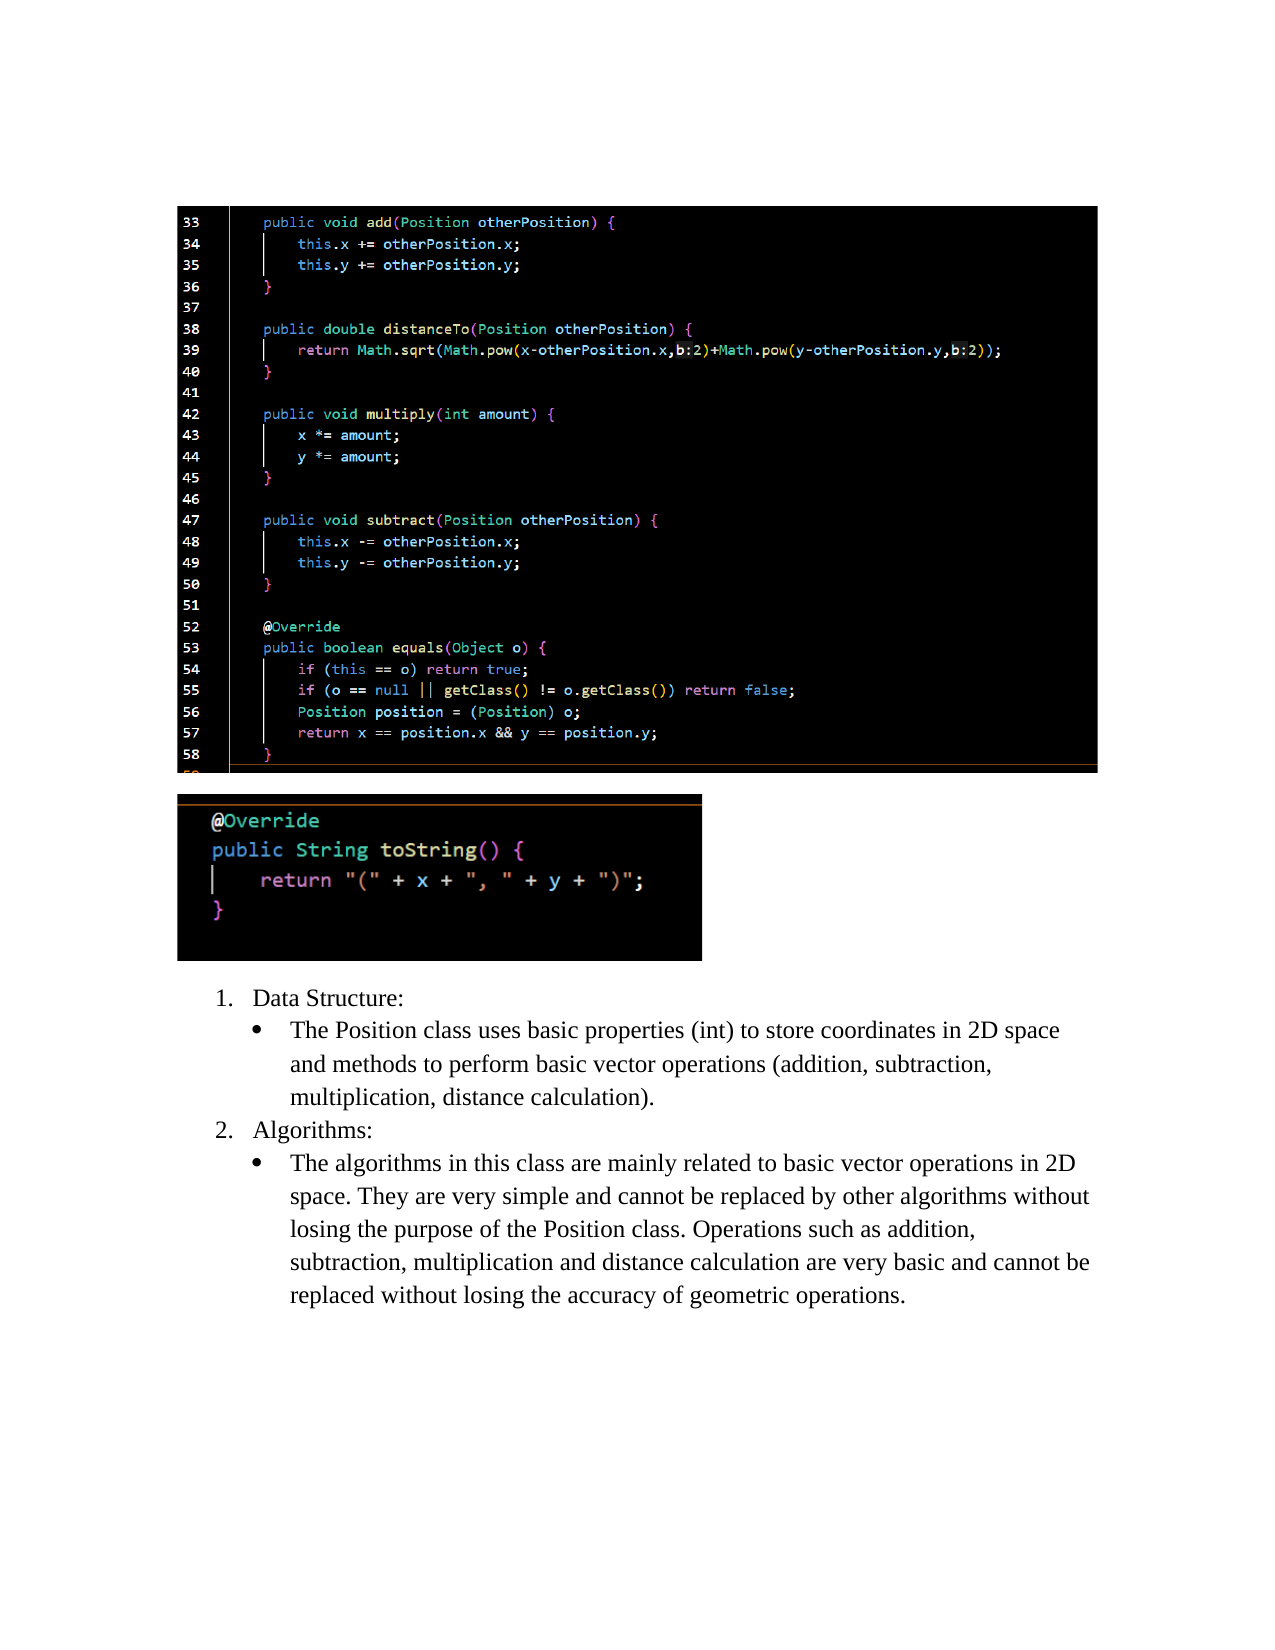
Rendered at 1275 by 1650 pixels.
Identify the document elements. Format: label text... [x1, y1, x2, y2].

list The algorithms in this class are mainly related to basic vector operations in 2D space. They are very simple and cannot be replaced by other algorithms without losing the purpose of the Position class. Operations such as addition, subtraction, multiplication and distance calculation are very basic and cannot be replaced without losing the accuracy of geometric operations. [252, 1148, 1098, 1308]
list The Position class uses basic properties (int) to store coordinates in 2D space and methods to perform basic vector operations (addition, subtraction, multiplication, distance calculation). [252, 1016, 1098, 1110]
list Data Structure: [215, 983, 1098, 1011]
list Algorithms: [215, 1115, 1098, 1143]
